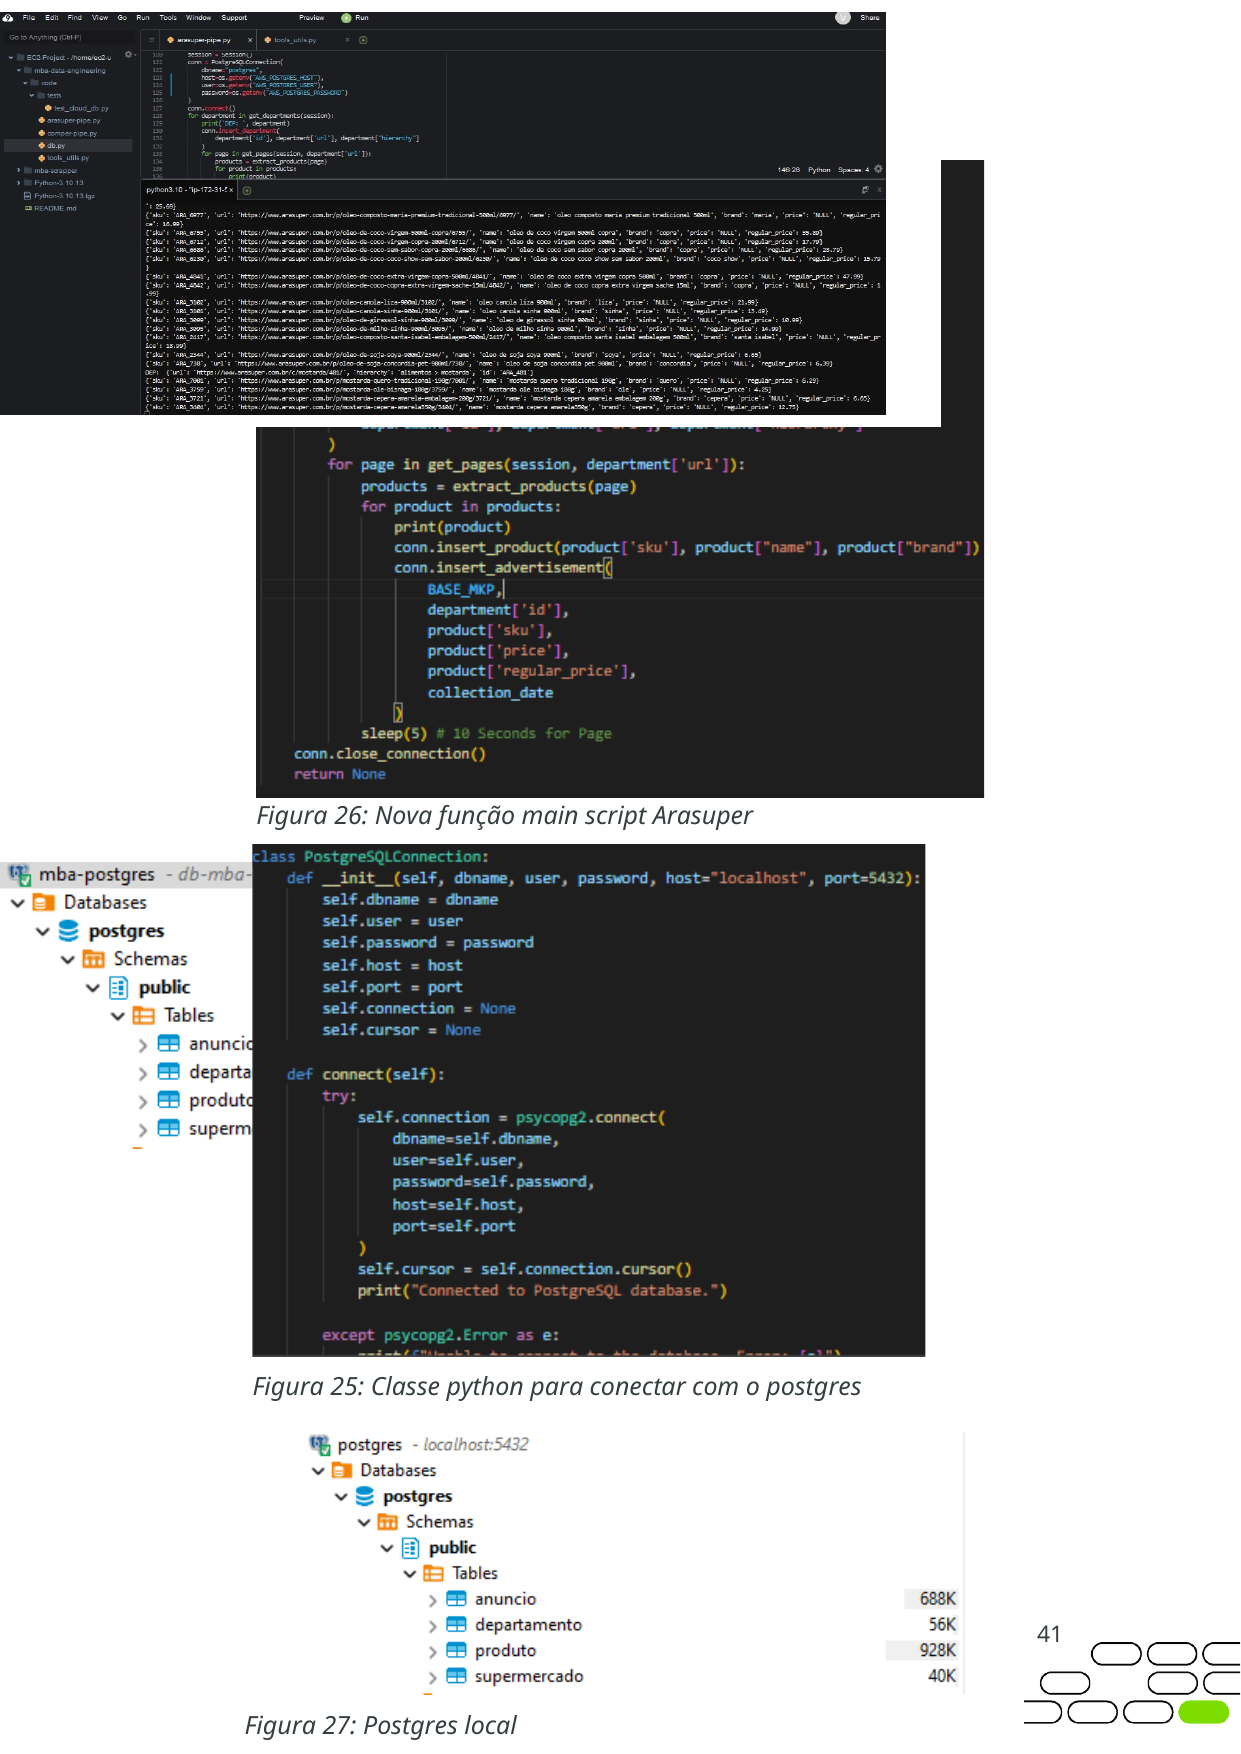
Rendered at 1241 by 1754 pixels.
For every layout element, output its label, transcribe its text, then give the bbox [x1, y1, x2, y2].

picture [0, 844, 926, 1357]
picture [256, 160, 985, 798]
picture [1024, 1642, 1241, 1724]
picture [302, 1432, 966, 1695]
text Figura 27: Postgres local [244, 1432, 1024, 1741]
picture [0, 12, 886, 415]
text Figura 25: Classe python para conectar com o postgres [252, 1357, 926, 1403]
text Figura 26: Nova função main script Arasuper [256, 798, 984, 832]
